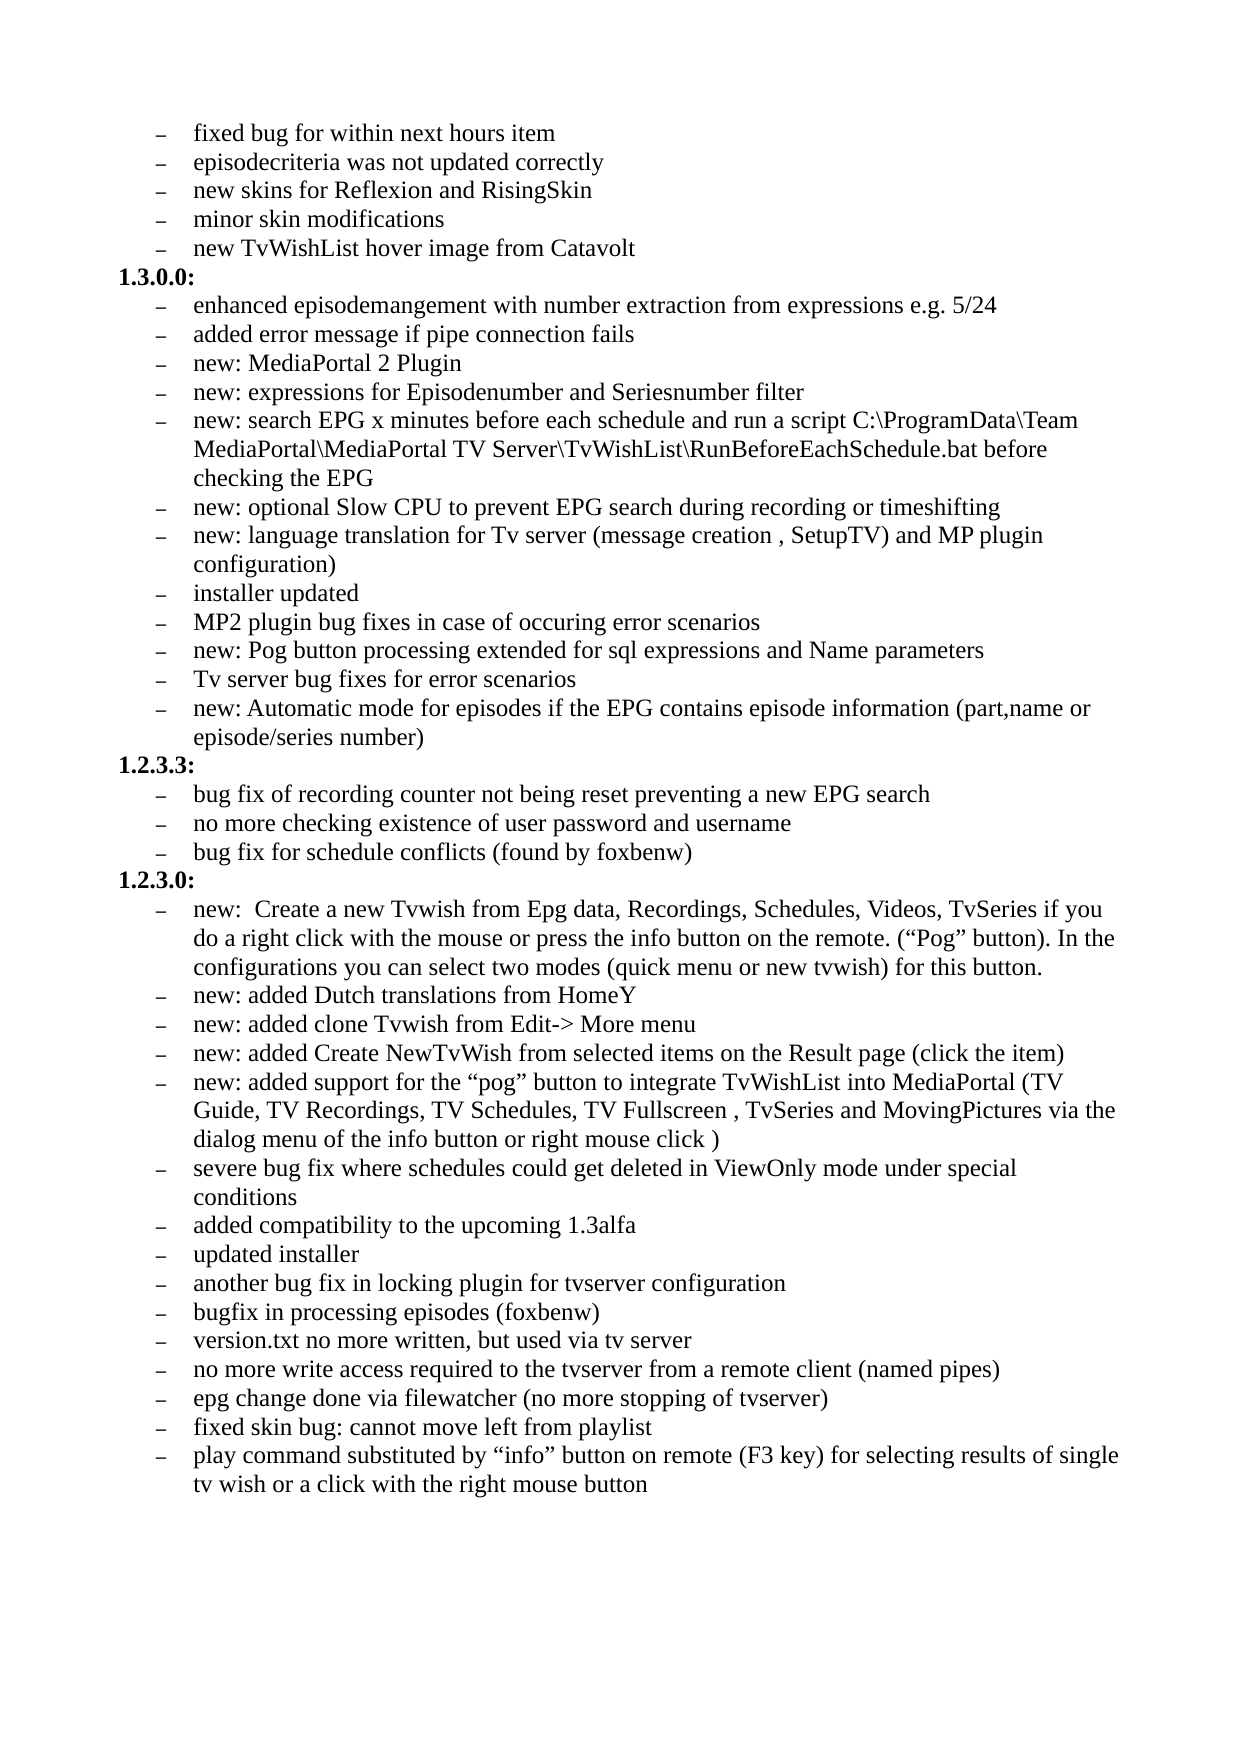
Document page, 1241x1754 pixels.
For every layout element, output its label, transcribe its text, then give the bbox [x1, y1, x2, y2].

list new: search EPG x minutes before each schedule and run a script C:\ProgramData\Team MediaPortal\MediaPortal TV Server\TvWishList\RunBeforeEachSchedule.bat before checking the EPG [156, 406, 1122, 492]
list play command substituted by “info” button on remote (F3 key) for selecting results of single tv wish or a click with the right mouse button [156, 1441, 1122, 1498]
list new: language translation for Tv server (message creation , SetupTV) and MP plugin configuration) [156, 521, 1122, 578]
list another bug fix in locking plugin for tvserver configuration [156, 1268, 1122, 1297]
list new: added Dutch translations from HomeY [156, 981, 1122, 1009]
list fixed bug for within next hours item [156, 118, 1122, 147]
list updated installer [156, 1239, 1122, 1268]
list added error message if pipe connection fails [156, 319, 1122, 348]
list minor skin modifications [156, 204, 1122, 233]
list new skins for Reflexion and RisingSkin [156, 176, 1122, 204]
list bug fix for schedule conflicts (found by foxbenw) [156, 837, 1122, 866]
text 1.3.0.0: [118, 262, 1122, 291]
list new: Create a new Tvwish from Epg data, Recordings, Schedules, Videos, TvSeries if you do a right click with the mouse or press the info button on the remote. (“Pog” button). In the configurations you can select two modes (quick menu or new tvwish) for this button. [156, 894, 1122, 981]
text 1.2.3.0: [118, 866, 1122, 894]
list new: added support for the “pog” button to integrate TvWishList into MediaPortal (TV Guide, TV Recordings, TV Schedules, TV Fullscreen , TvSeries and MovingPictures via the dialog menu of the info button or right mouse click ) [156, 1067, 1122, 1153]
list epg change done via filewatcher (no more stopping of tvserver) [156, 1383, 1122, 1412]
list new: MediaPortal 2 Plugin [156, 348, 1122, 377]
list new: expressions for Episodenumber and Seriesnumber filter [156, 377, 1122, 406]
list severe bug fix where schedules could get deleted in ViewOnly mode under special conditions [156, 1153, 1122, 1211]
list new: Automatic mode for episodes if the EPG contains episode information (part,name or episode/series number) [156, 693, 1122, 751]
list no more write access required to the tvserver from a remote client (named pipes) [156, 1354, 1122, 1383]
list Tv server bug fixes for error scenarios [156, 664, 1122, 693]
list MP2 plugin bug fixes in case of occuring error scenarios [156, 607, 1122, 636]
list episodecriteria was not updated correctly [156, 147, 1122, 176]
list fixed skin bug: cannot move left from playlist [156, 1412, 1122, 1441]
list new: added Create NewTvWish from selected items on the Result page (click the item) [156, 1038, 1122, 1067]
list bugfix in processing episodes (foxbenw) [156, 1297, 1122, 1326]
text 1.2.3.3: [118, 751, 1122, 779]
list new TvWishList hover image from Catavolt [156, 233, 1122, 262]
list new: optional Slow CPU to prevent EPG search during recording or timeshifting [156, 492, 1122, 521]
list bug fix of recording counter not being reset preventing a new EPG search [156, 779, 1122, 808]
list version.txt no more written, but used via tv server [156, 1326, 1122, 1354]
list installer updated [156, 578, 1122, 607]
list no more checking existence of user password and username [156, 808, 1122, 837]
list added compatibility to the upcoming 1.3alfa [156, 1211, 1122, 1239]
list new: added clone Tvwish from Edit-> More menu [156, 1009, 1122, 1038]
list enhanced episodemangement with number extraction from expressions e.g. 5/24 [156, 291, 1122, 319]
list new: Pog button processing extended for sql expressions and Name parameters [156, 636, 1122, 664]
